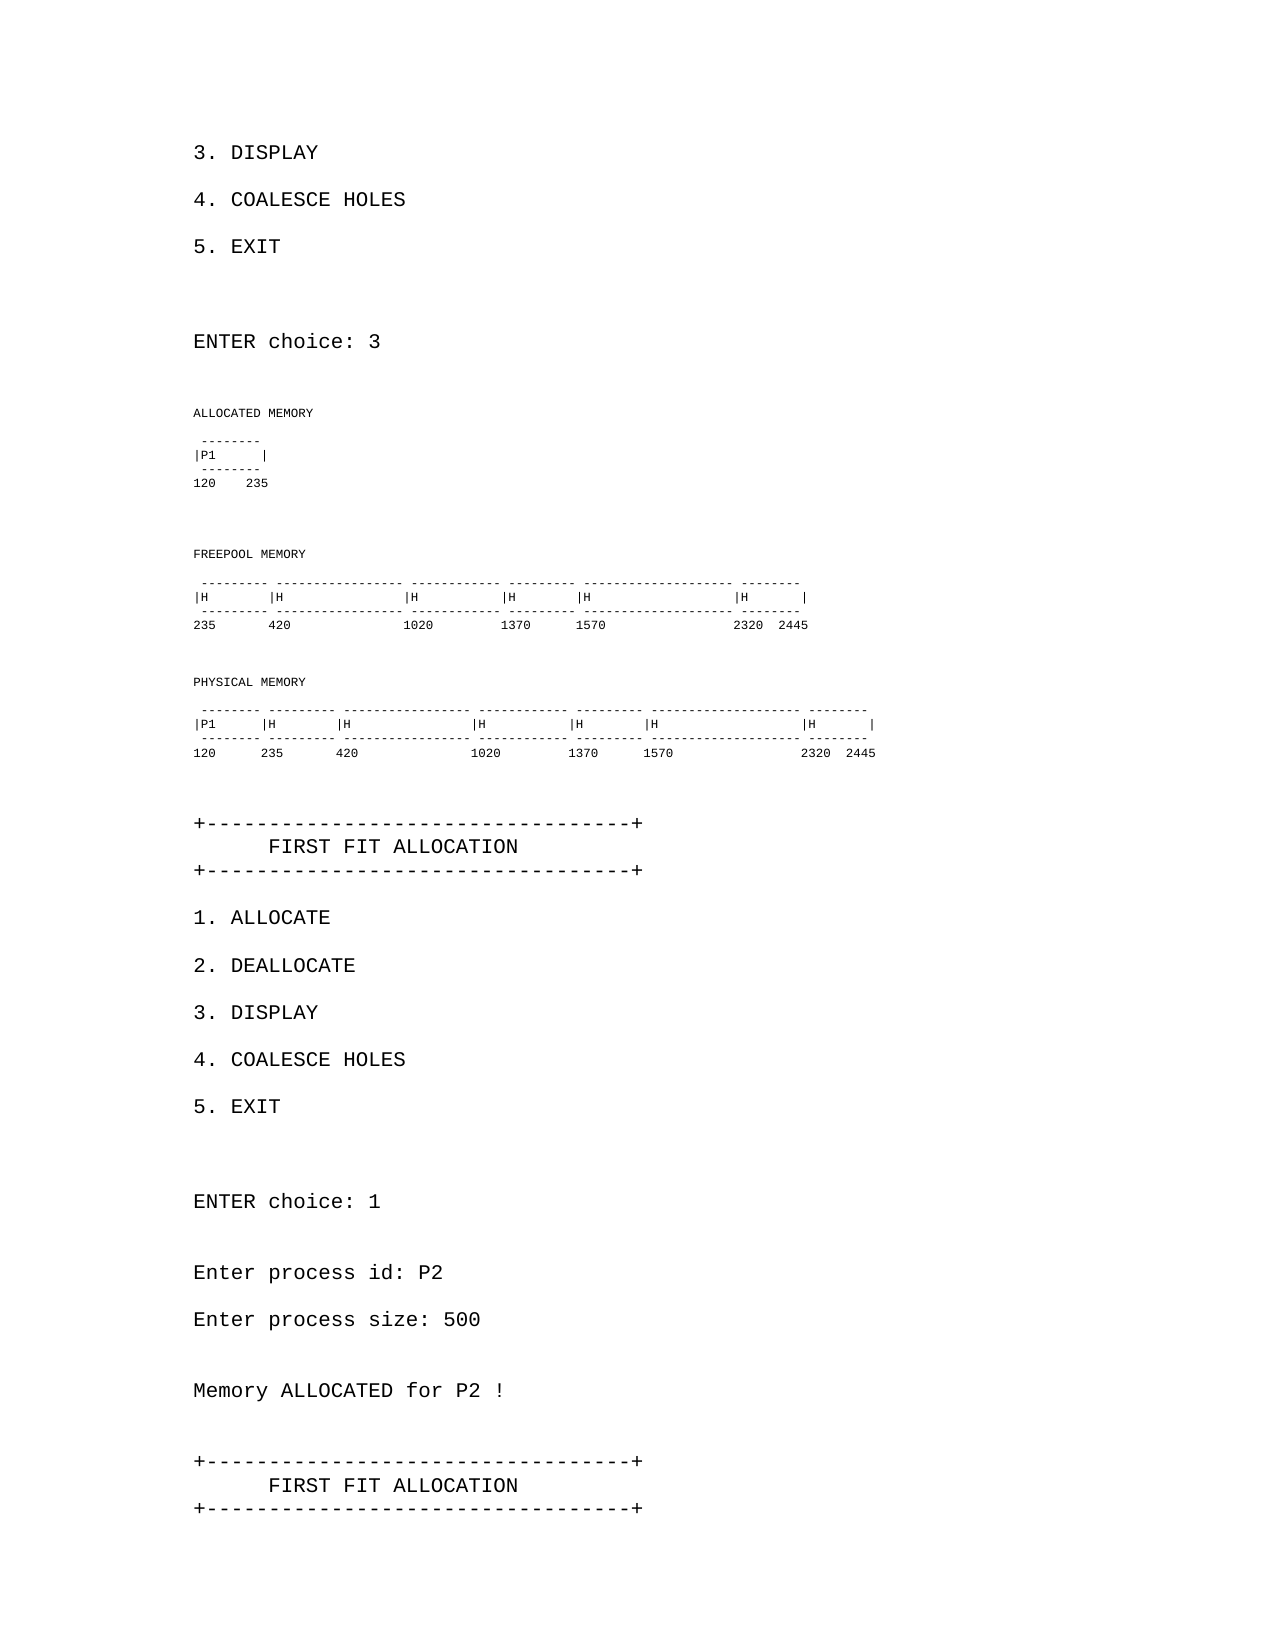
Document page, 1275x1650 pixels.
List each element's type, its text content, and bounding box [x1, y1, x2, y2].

text 120 235 420 1020 1370 1570 2320 2445 [118, 747, 1157, 761]
text FIRST FIT ALLOCATION [118, 836, 1157, 860]
text ENTER choice: 1 [118, 1191, 1157, 1215]
text |P1 |H |H |H |H |H |H | [118, 718, 1157, 732]
text 1. ALLOCATE [118, 907, 1157, 931]
text 2. DEALLOCATE [118, 954, 1157, 978]
text 235 420 1020 1370 1570 2320 2445 [118, 619, 1157, 633]
text FIRST FIT ALLOCATION [118, 1475, 1157, 1498]
text 3. DISPLAY [118, 1002, 1157, 1026]
text 120 235 [118, 477, 1157, 492]
text 4. COALESCE HOLES [118, 1049, 1157, 1073]
text FREEPOOL MEMORY [118, 548, 1157, 562]
text |H |H |H |H |H |H | [118, 591, 1157, 605]
text 4. COALESCE HOLES [118, 189, 1157, 213]
text -------- --------- ----------------- ------------ --------- -------------------- -------- [118, 732, 1157, 747]
text -------- [118, 463, 1157, 477]
text +----------------------------------+ [118, 813, 1157, 836]
text 3. DISPLAY [118, 142, 1157, 165]
text Enter process size: 500 [118, 1309, 1157, 1333]
text -------- --------- ----------------- ------------ --------- -------------------- -------- [118, 704, 1157, 718]
text ALLOCATED MEMORY [118, 407, 1157, 421]
text +----------------------------------+ [118, 1451, 1157, 1475]
text Enter process id: P2 [118, 1262, 1157, 1286]
text |P1 | [118, 449, 1157, 463]
text -------- [118, 435, 1157, 449]
text 5. EXIT [118, 236, 1157, 260]
text +----------------------------------+ [118, 860, 1157, 884]
text --------- ----------------- ------------ --------- -------------------- -------- [118, 605, 1157, 619]
text --------- ----------------- ------------ --------- -------------------- -------- [118, 577, 1157, 591]
text 5. EXIT [118, 1096, 1157, 1120]
text ENTER choice: 3 [118, 331, 1157, 354]
text Memory ALLOCATED for P2 ! [118, 1380, 1157, 1404]
text PHYSICAL MEMORY [118, 676, 1157, 690]
text +----------------------------------+ [118, 1498, 1157, 1522]
